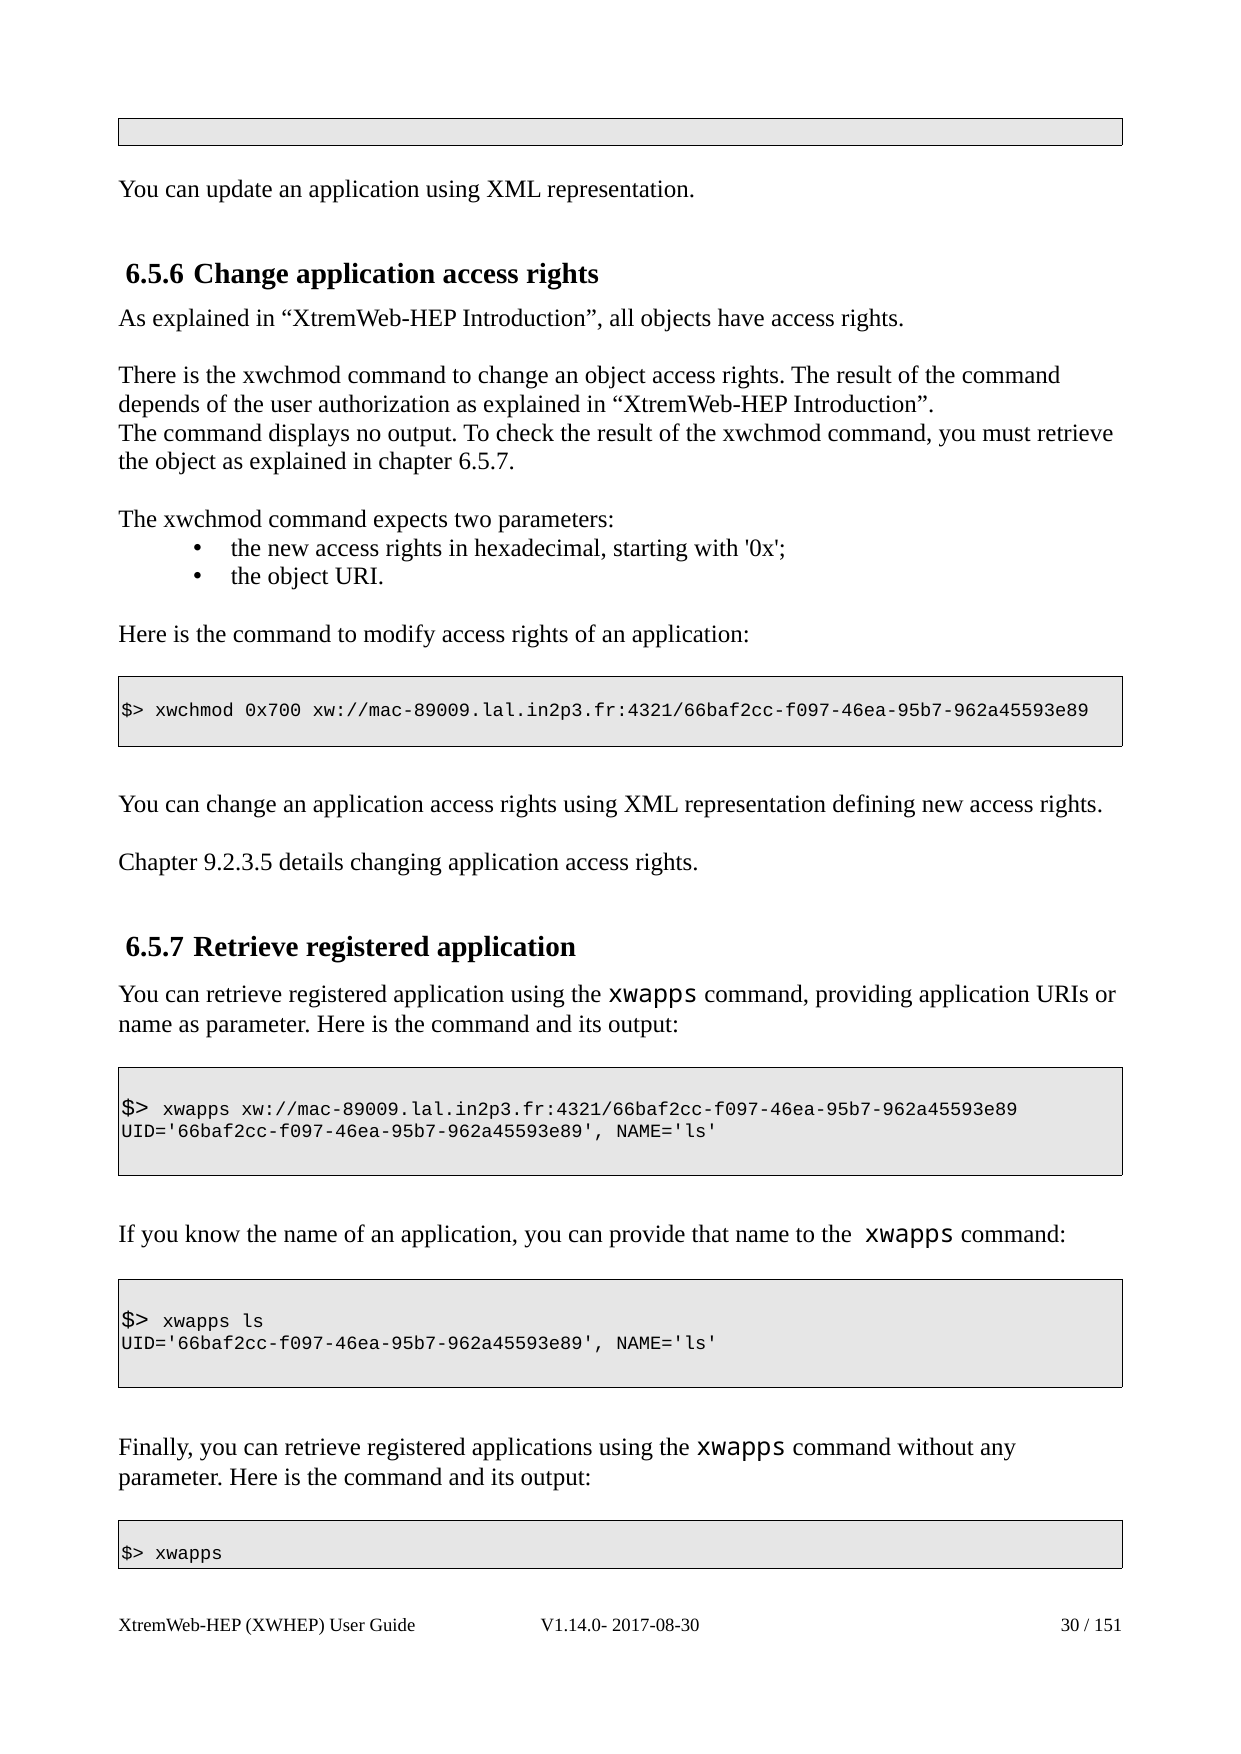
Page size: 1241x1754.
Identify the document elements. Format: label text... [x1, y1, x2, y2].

text You can retrieve registered application using the xwapps command, providing application URIs or name as parameter. Here is the command and its output: [118, 975, 1122, 1038]
text Here is the command to modify access rights of an application: [118, 619, 1122, 648]
text UID='66baf2cc-f097-46ea-95b7-962a45593e89', NAME='ls' [119, 1331, 1122, 1352]
text Finally, you can retrieve registered applications using the xwapps command without any parameter. Here is the command and its output: [118, 1428, 1122, 1491]
subtitle Change application access rights [118, 257, 1122, 290]
text The xwchmod command expects two parameters: [118, 504, 1122, 533]
text You can change an application access rights using XML representation defining new access rights. [118, 789, 1122, 818]
text $> xwapps ls [119, 1305, 1122, 1331]
text $> xwchmod 0x700 xw://mac-89009.lal.in2p3.fr:4321/66baf2cc-f097-46ea-95b7-962a45593e89 [119, 698, 1122, 719]
text Chapter 9.2.3.5 details changing application access rights. [118, 847, 1122, 876]
list the new access rights in hexadecimal, starting with '0x'; [193, 533, 1122, 561]
text As explained in “XtremWeb-HEP Introduction”, all objects have access rights. [118, 303, 1122, 331]
text $> xwapps [119, 1541, 1122, 1568]
text UID='66baf2cc-f097-46ea-95b7-962a45593e89', NAME='ls' [119, 1119, 1122, 1140]
text You can update an application using XML representation. [118, 174, 1122, 203]
list the object URI. [193, 561, 1122, 590]
text The command displays no output. To check the result of the xwchmod command, you must retrieve the object as explained in chapter 6.5.7. [118, 418, 1122, 475]
text $> xwapps xw://mac-89009.lal.in2p3.fr:4321/66baf2cc-f097-46ea-95b7-962a45593e89 [119, 1093, 1122, 1119]
subtitle Retrieve registered application [118, 929, 1122, 963]
text There is the xwchmod command to change an object access rights. The result of the command depends of the user authorization as explained in “XtremWeb-HEP Introduction”. [118, 360, 1122, 418]
text If you know the name of an application, you can provide that name to the xwapps command: [118, 1216, 1122, 1250]
